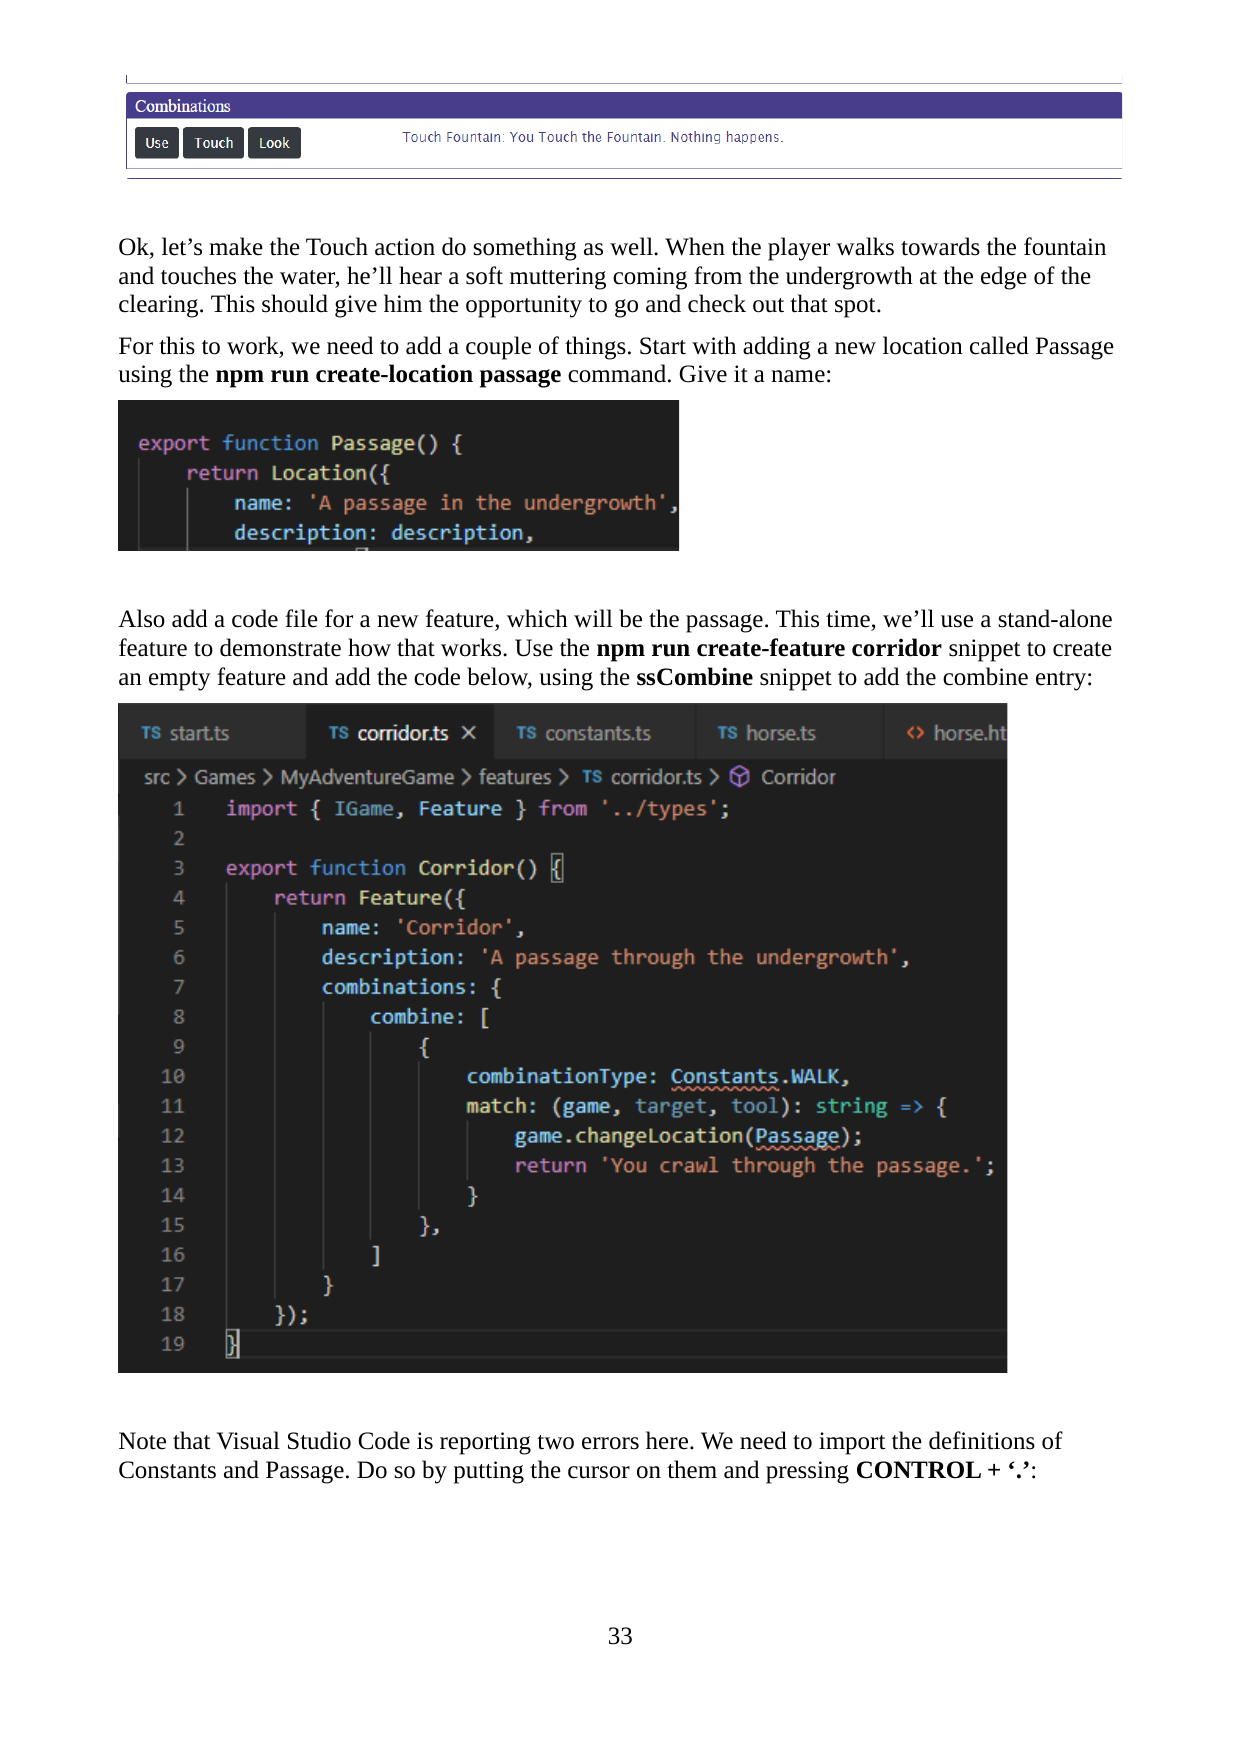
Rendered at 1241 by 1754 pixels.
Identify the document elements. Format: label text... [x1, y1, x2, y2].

text For this to work, we need to add a couple of things. Start with adding a new location called Passage using the npm run create-location passage command. Give it a name: [118, 331, 1122, 388]
text Note that Visual Studio Code is reporting two errors here. We need to import the definitions of Constants and Passage. Do so by putting the cursor on them and pressing CONTROL + ‘.’: [118, 1426, 1122, 1483]
text Also add a code file for a new feature, which will be the passage. This time, we’ll use a stand-alone feature to demonstrate how that works. Use the npm run create-feature corridor snippet to create an empty feature and add the code below, using the ssCombine snippet to add the combine entry: [118, 604, 1122, 691]
text Ok, let’s make the Touch action do something as well. When the player walks towards the fountain and touches the water, he’ll hear a soft muttering coming from the undergrowth at the edge of the clearing. This should give him the opportunity to go and check out that spot. [118, 232, 1122, 318]
